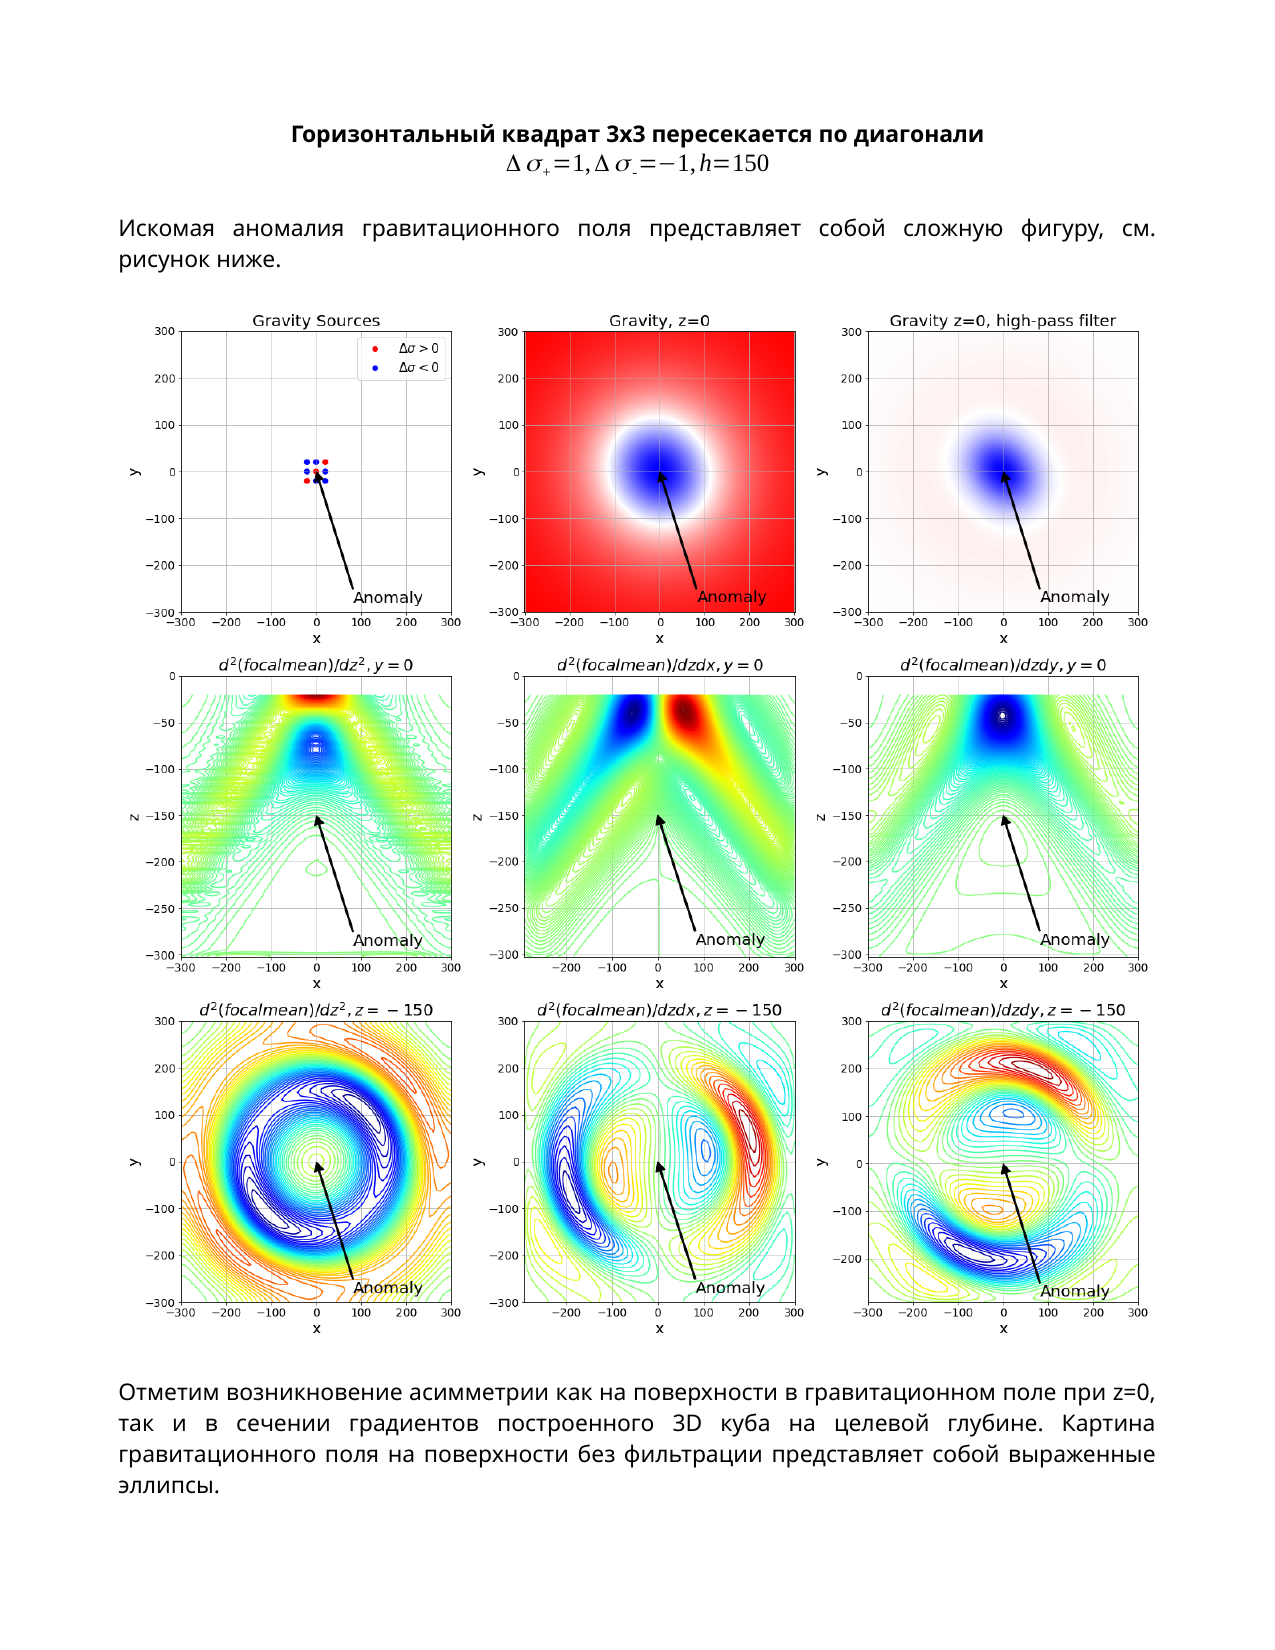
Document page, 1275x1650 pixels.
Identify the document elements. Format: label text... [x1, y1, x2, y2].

text Искомая аномалия гравитационного поля представляет собой сложную фигуру, см. рисунок ниже. [118, 212, 1157, 274]
text Горизонтальный квадрат 3x3 пересекается по диагонали [118, 118, 1157, 149]
picture [118, 305, 1157, 1345]
text Отметим возникновение асимметрии как на поверхности в гравитационном поле при z=0, так и в сечении градиентов построенного 3D куба на целевой глубине. Картина гравитационного поля на поверхности без фильтрации представляет собой выраженные эллипсы. [118, 1376, 1157, 1501]
